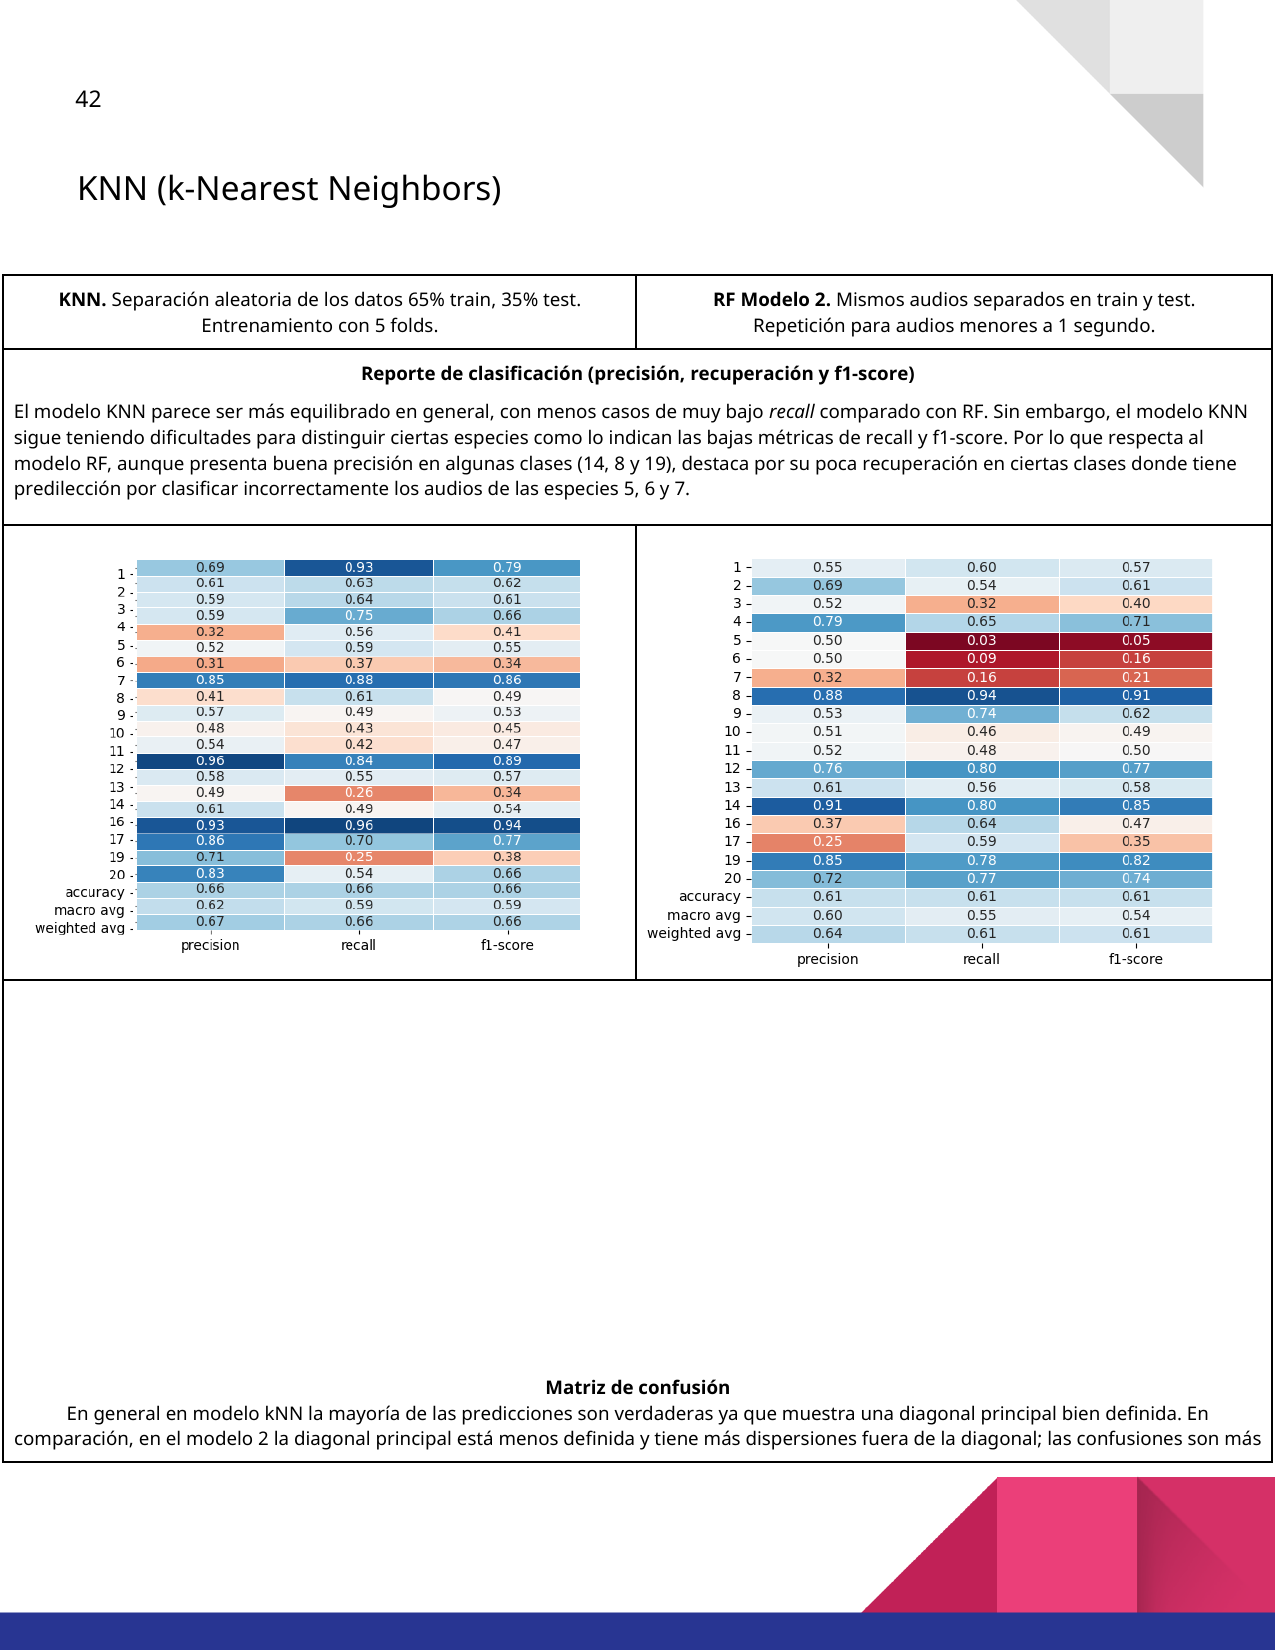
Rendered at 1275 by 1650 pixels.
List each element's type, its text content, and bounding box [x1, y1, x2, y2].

table_header KNN. Separación aleatoria de los datos 65% train, 35% test. Entrenamiento con 5 folds. [4, 276, 635, 348]
table_cell Reporte de clasificación (precisión, recuperación y f1-score) El modelo KNN parece ser más equilibrado en general, con menos casos de muy bajo recall comparado con RF. Sin embargo, el modelo KNN sigue teniendo dificultades para distinguir ciertas especies como lo indican las bajas métricas de recall y f1-score. Por lo que respecta al modelo RF, aunque presenta buena precisión en algunas clases (14, 8 y 19), destaca por su poca recuperación en ciertas clases donde tiene predilección por clasificar incorrectamente los audios de las especies 5, 6 y 7. [4, 350, 1271, 524]
subtitle KNN (k-Nearest Neighbors) [77, 164, 1198, 210]
picture [645, 557, 1213, 969]
picture [1015, 0, 1204, 188]
picture [32, 552, 39, 963]
table_header RF Modelo 2. Mismos audios separados en train y test. Repetición para audios menores a 1 segundo. [637, 276, 1271, 348]
table_cell Matriz de confusión En general en modelo kNN la mayoría de las predicciones son verdaderas ya que muestra una diagonal principal bien definida. En comparación, en el modelo 2 la diagonal principal está menos definida y tiene más dispersiones fuera de la diagonal; las confusiones son más [4, 981, 1271, 1461]
table_cell [4, 526, 635, 979]
picture [0, 1475, 1275, 1650]
table_cell [637, 526, 1271, 979]
picture [135, 557, 580, 959]
